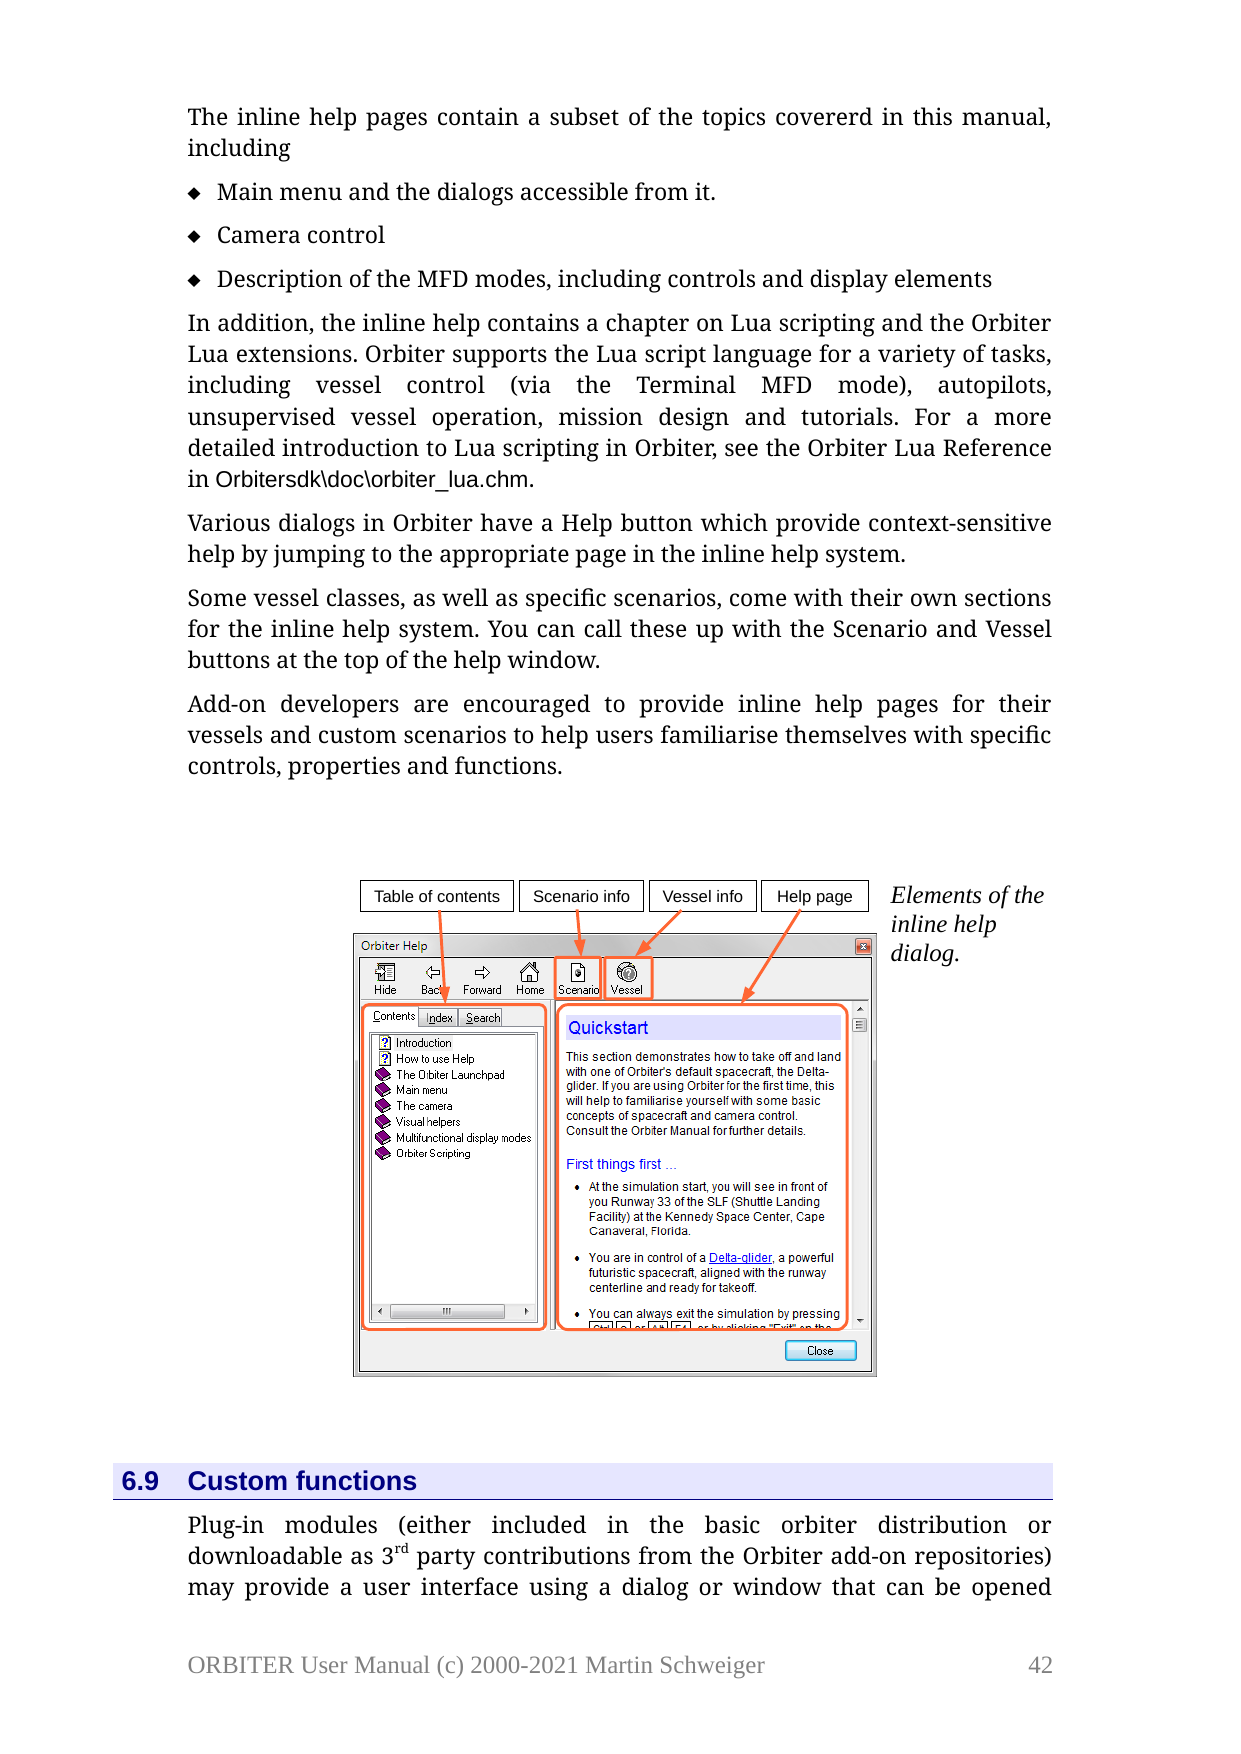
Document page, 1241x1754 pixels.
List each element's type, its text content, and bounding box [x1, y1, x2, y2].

subtitle Custom functions [113, 1463, 1053, 1499]
text Add-on developers are encouraged to provide inline help pages for their vessels and custom scenarios to help users familiarise themselves with specific controls, properties and functions. [187, 687, 1053, 781]
text Various dialogs in Orbiter have a Help button which provide context-sensitive help by jumping to the appropriate page in the inline help system. [187, 506, 1053, 569]
text The inline help pages contain a subset of the topics covererd in this manual, including [187, 100, 1053, 163]
picture [557, 959, 599, 997]
picture [607, 959, 650, 997]
picture [560, 1007, 845, 1328]
picture [581, 933, 655, 957]
text Some vessel classes, as well as specific scenarios, come with their own sections for the inline help system. You can call these up with the Scenario and Vessel buttons at the top of the help window. [187, 581, 1053, 675]
list Camera control [187, 219, 1053, 250]
picture [353, 933, 877, 1377]
list Main menu and the dialogs accessible from it. [187, 175, 1053, 207]
list Description of the MFD modes, including controls and display elements [187, 263, 1053, 294]
text In addition, the inline help contains a chapter on Lua scripting and the Orbiter Lua extensions. Orbiter supports the Lua script language for a variety of tasks, including vessel control (via the Terminal MFD mode), autopilots, unsupervised vessel operation, mission design and tutorials. For a more detailed introduction to Lua scripting in Orbiter, see the Orbiter Lua Reference in Orbitersdk\doc\orbiter_lua.chm. [187, 306, 1053, 494]
text Plug-in modules (either included in the basic orbiter distribution or downloadable as 3rd party contributions from the Orbiter add-on repositories) may provide a user interface using a dialog or window that can be opened [187, 1508, 1053, 1602]
picture [365, 1007, 544, 1328]
